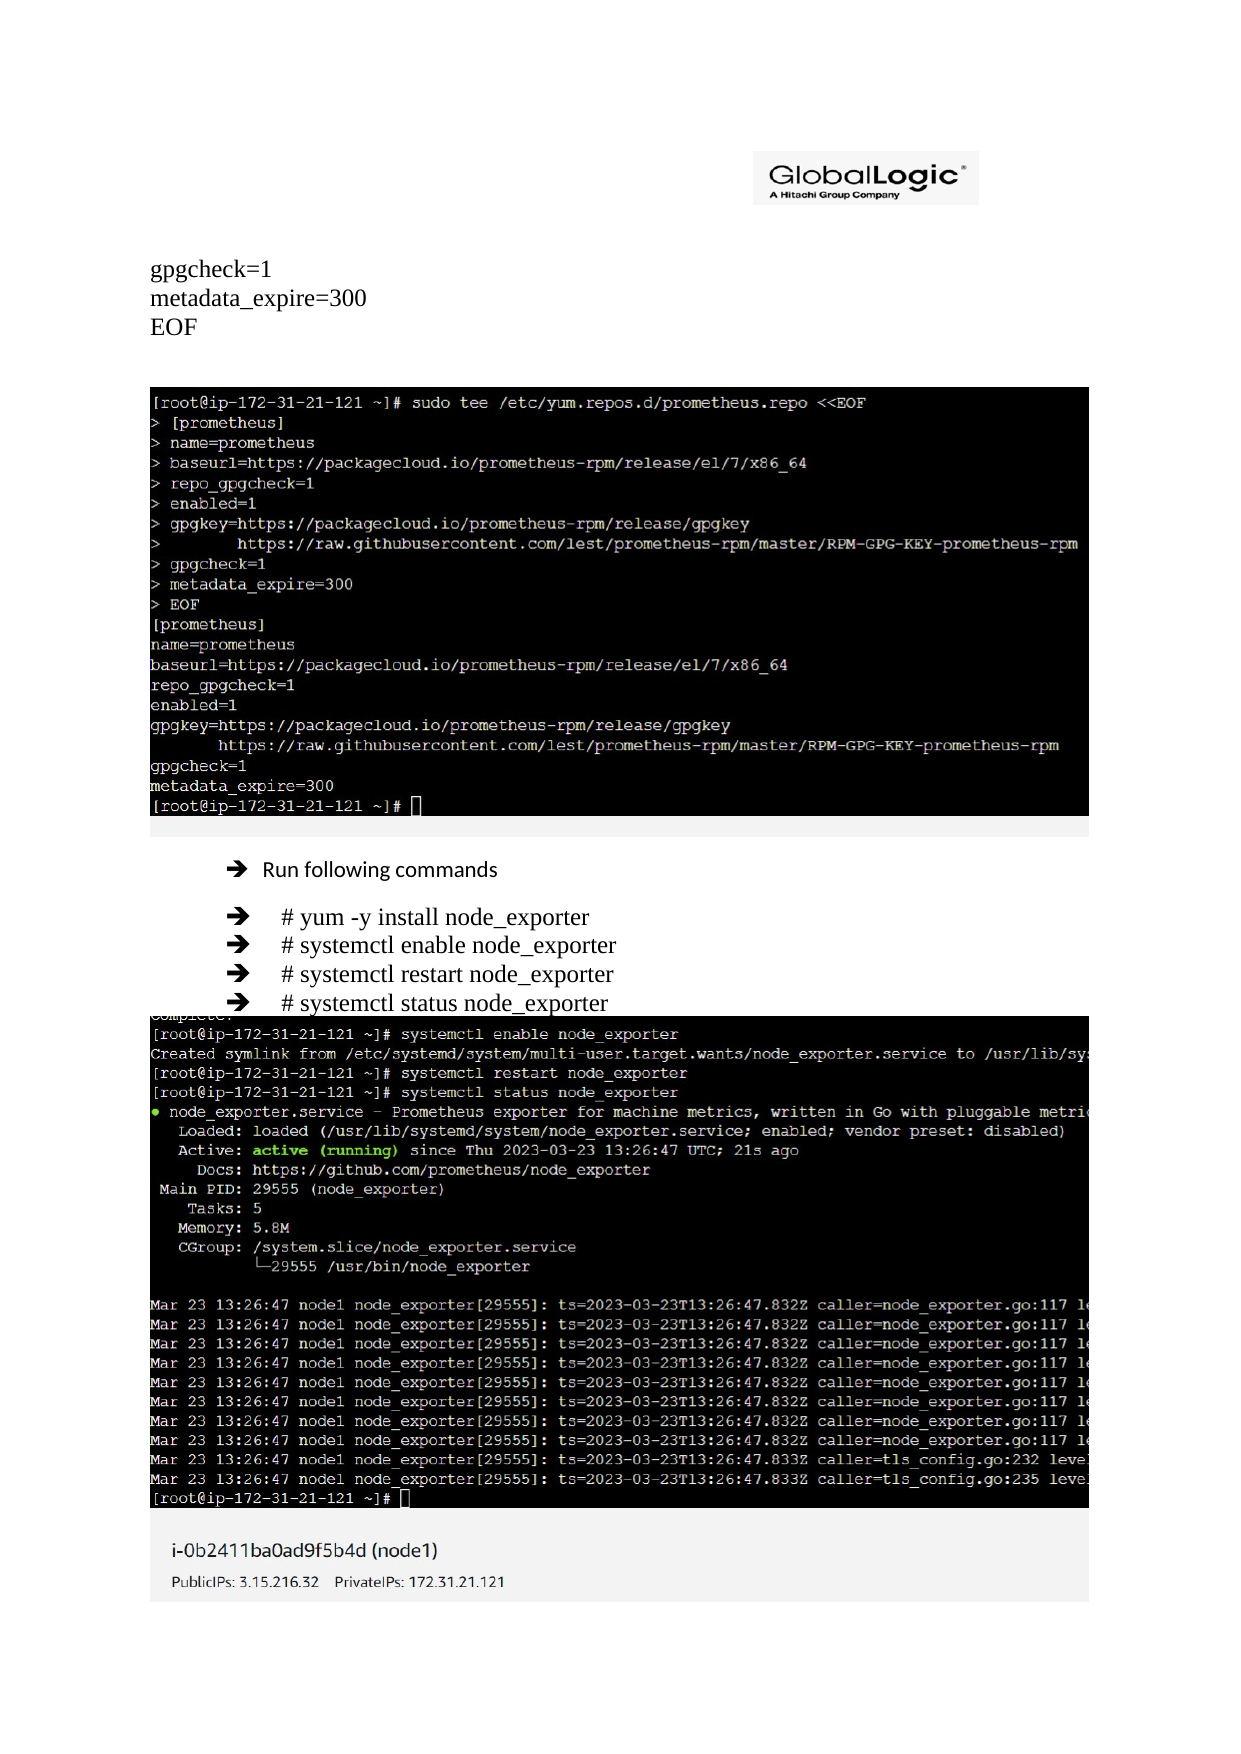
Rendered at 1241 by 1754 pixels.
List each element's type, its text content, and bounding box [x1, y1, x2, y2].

text metadata_expire=300 [150, 283, 1090, 312]
picture [150, 387, 1089, 837]
list # systemctl status node_exporter [225, 988, 1090, 1017]
list # systemctl enable node_exporter [225, 931, 1090, 959]
list Run following commands [225, 855, 1090, 883]
list # systemctl restart node_exporter [225, 959, 1090, 988]
list # yum -y install node_exporter [225, 902, 1090, 931]
picture [751, 150, 980, 206]
text gpgcheck=1 [150, 254, 1090, 283]
text EOF [150, 312, 1090, 341]
picture [150, 1016, 1089, 1602]
